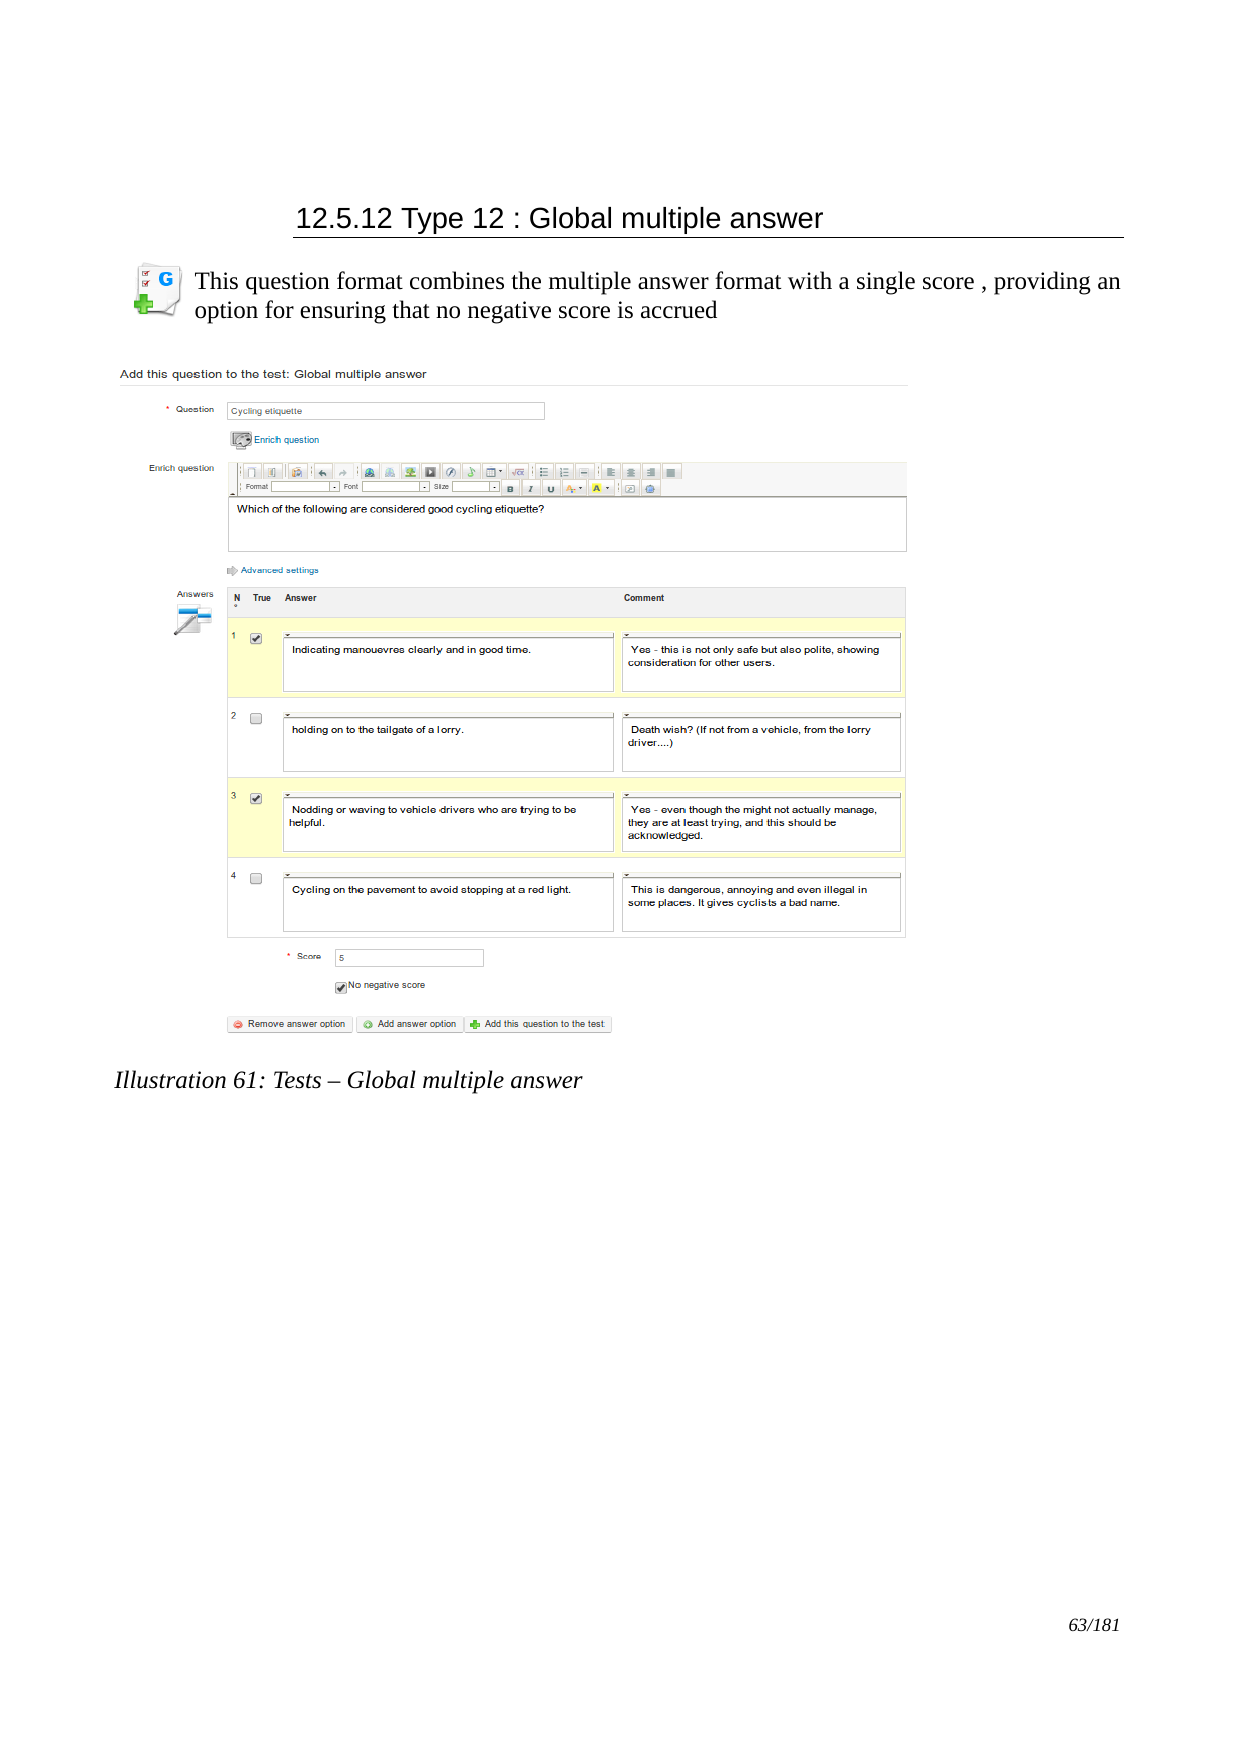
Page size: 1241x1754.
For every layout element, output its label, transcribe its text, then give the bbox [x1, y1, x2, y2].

picture [114, 364, 931, 1039]
text Illustration 61: Tests – Global multiple answer [114, 1065, 1115, 1094]
text This question format combines the multiple answer format with a single score , providing an option for ensuring that no negative score is accrued [118, 266, 1122, 324]
subtitle Type 12 : Global multiple answer [293, 201, 1124, 237]
picture [123, 258, 183, 318]
